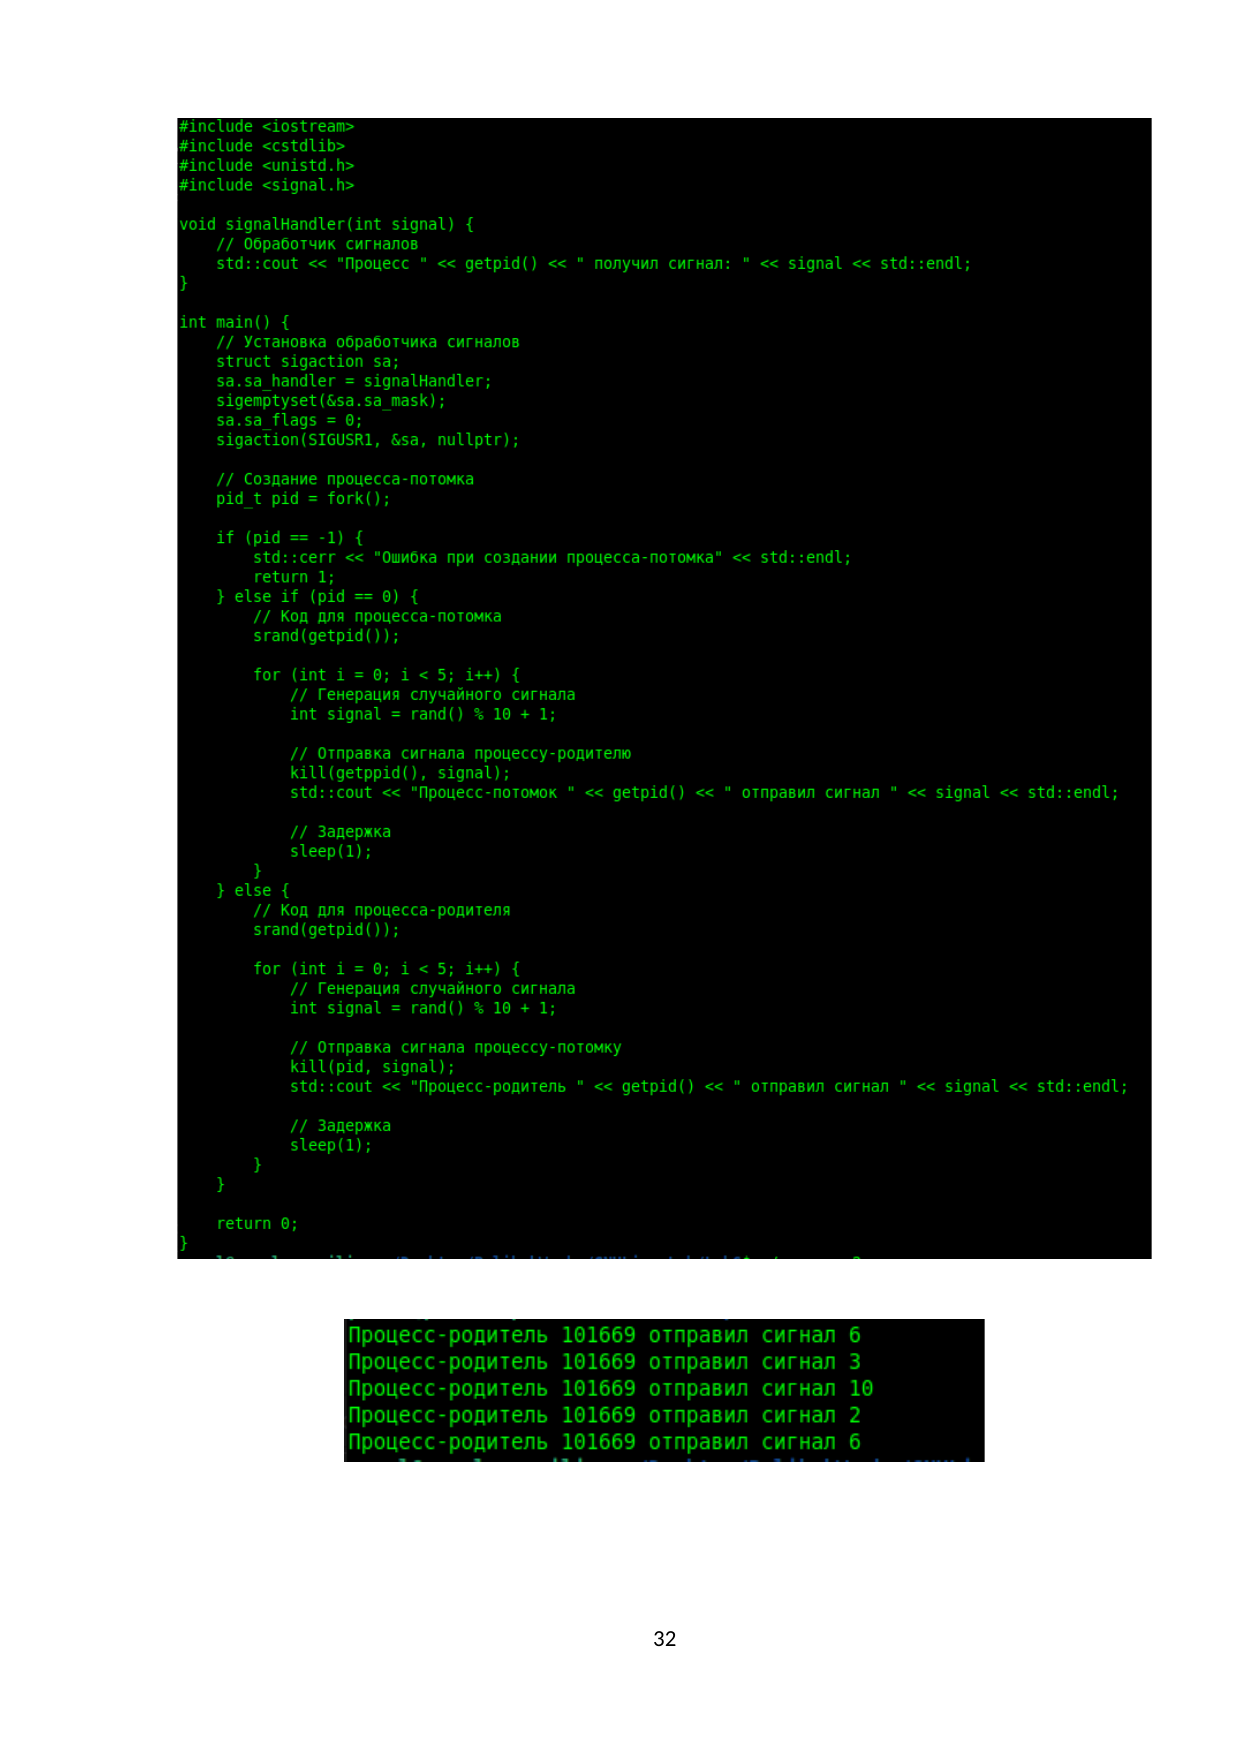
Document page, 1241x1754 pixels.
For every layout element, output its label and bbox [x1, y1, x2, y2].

picture [177, 118, 1152, 1259]
picture [344, 1319, 985, 1462]
